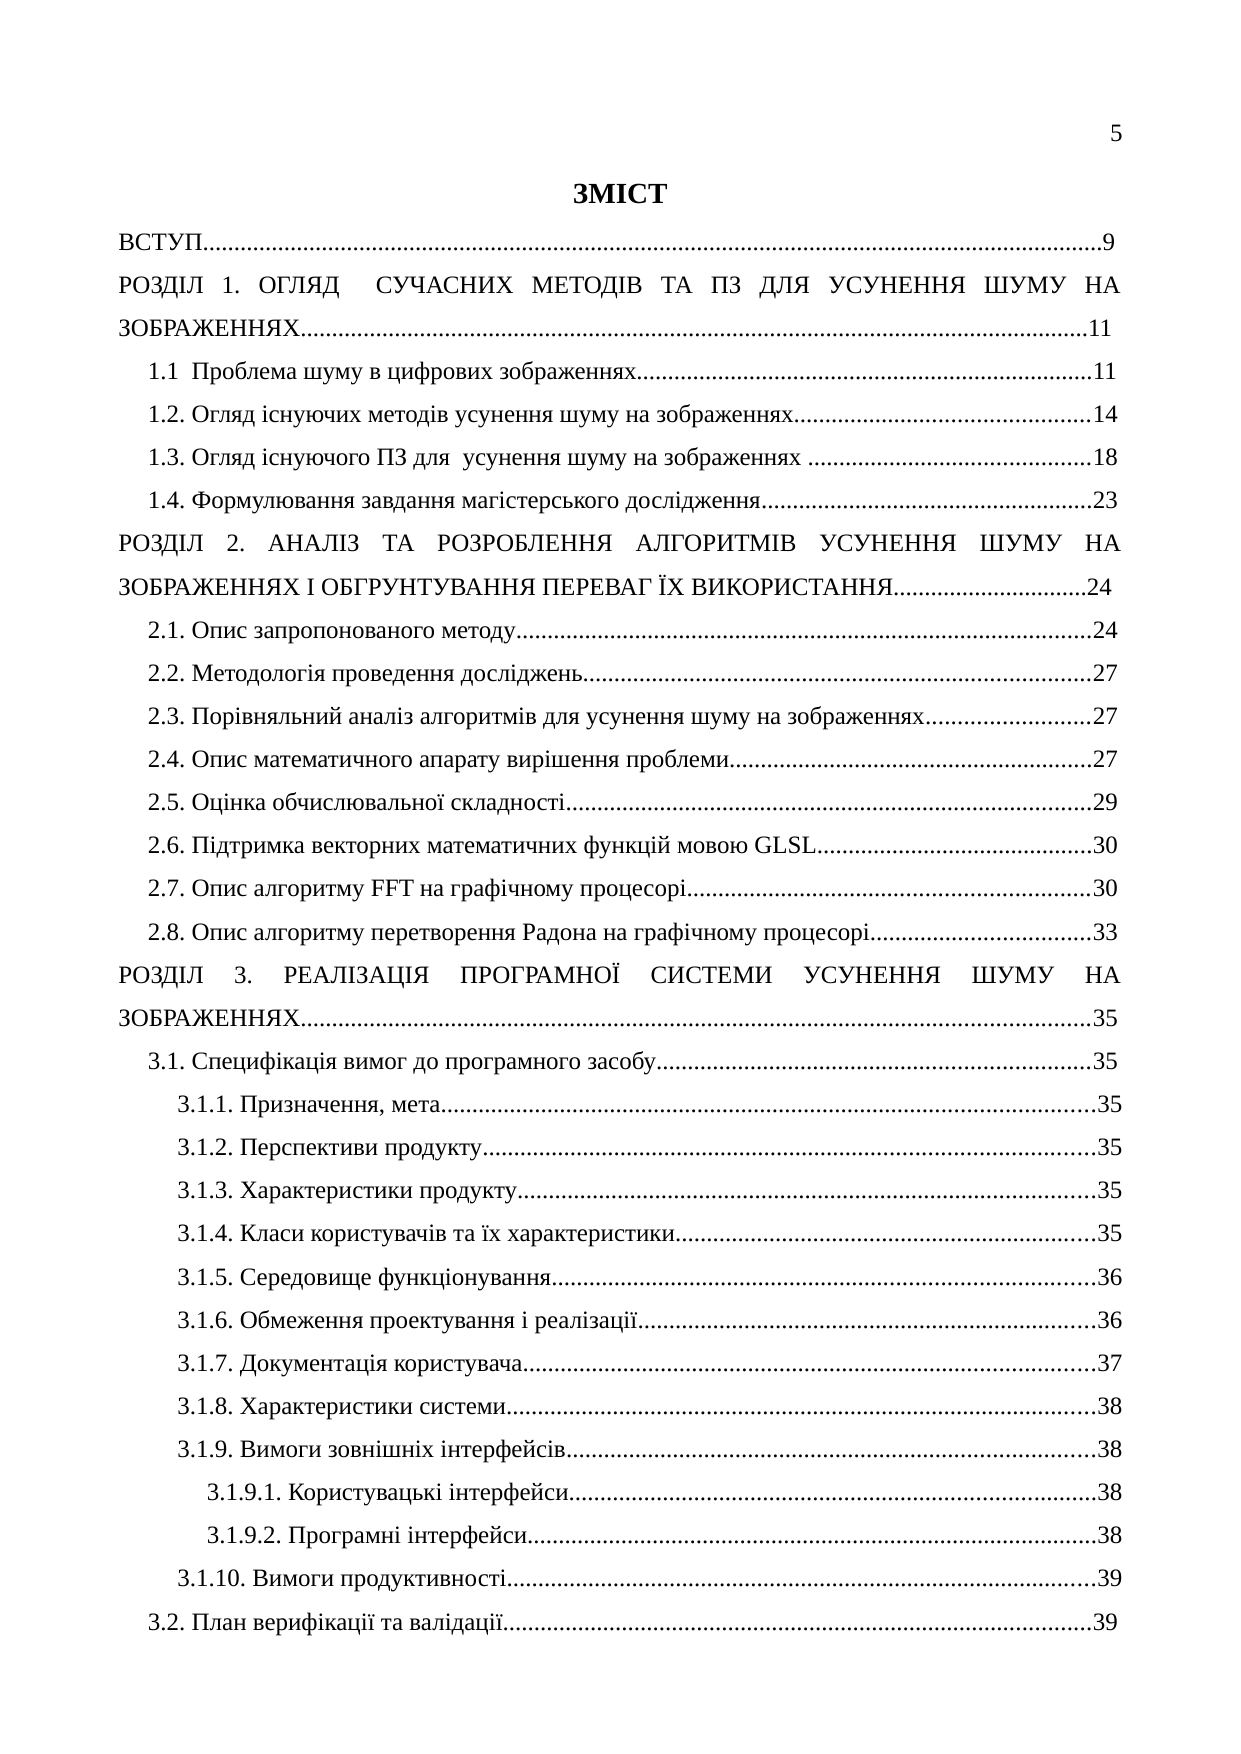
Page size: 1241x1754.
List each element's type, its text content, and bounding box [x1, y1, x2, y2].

text РОЗДІЛ 2. АНАЛІЗ ТА РОЗРОБЛЕННЯ АЛГОРИТМІВ УСУНЕННЯ ШУМУ НА ЗОБРАЖЕННЯХ І ОБГРУНТУВАННЯ ПЕРЕВАГ ЇХ ВИКОРИСТАННЯ...............................24 [118, 528, 1122, 600]
text РОЗДІЛ 3. РЕАЛІЗАЦІЯ ПРОГРАМНОЇ СИСТЕМИ УСУНЕННЯ ШУМУ НА ЗОБРАЖЕННЯХ 35 [118, 960, 1122, 1032]
text 2.5. Оцінка обчислювальної складності 29 [148, 787, 1122, 816]
text 2.7. Опис алгоритму FFT на графічному процесорі 30 [148, 873, 1122, 902]
text 3.1.4. Класи користувачів та їх характеристики 35 [177, 1218, 1122, 1247]
text 3.1.9.2. Програмні інтерфейси 38 [207, 1520, 1122, 1549]
text РОЗДІЛ 1. ОГЛЯД СУЧАСНИХ МЕТОДІВ ТА ПЗ ДЛЯ УСУНЕННЯ ШУМУ НА ЗОБРАЖЕННЯХ..............................................................................................................................11 [118, 270, 1122, 342]
text 3.1.9. Вимоги зовнішніх інтерфейсів 38 [177, 1434, 1122, 1463]
text 1.4. Формулювання завдання магістерського дослідження 23 [148, 485, 1122, 514]
text 1.3. Огляд існуючого ПЗ для усунення шуму на зображеннях 18 [148, 442, 1122, 471]
text 3.1.8. Характеристики системи 38 [177, 1391, 1122, 1420]
text 1.1 Проблема шуму в цифрових зображеннях 11 [148, 356, 1122, 385]
text 3.2. План верифікації та валідації 39 [148, 1607, 1122, 1635]
text 1.2. Огляд існуючих методів усунення шуму на зображеннях 14 [148, 399, 1122, 428]
text 3.1.10. Вимоги продуктивності 39 [177, 1563, 1122, 1592]
text 2.3. Порівняльний аналіз алгоритмів для усунення шуму на зображеннях 27 [148, 701, 1122, 730]
text 3.1.1. Призначення, мета 35 [177, 1089, 1122, 1118]
text 2.8. Опис алгоритму перетворення Радона на графічному процесорі 33 [148, 917, 1122, 945]
subtitle ЗМІСТ [118, 176, 1122, 210]
text 3.1.9.1. Користувацькі інтерфейси 38 [207, 1477, 1122, 1506]
text 3.1.7. Документація користувача 37 [177, 1348, 1122, 1377]
text 3.1.5. Середовище функціонування 36 [177, 1262, 1122, 1290]
text 3.1. Специфікація вимог до програмного засобу 35 [148, 1046, 1122, 1075]
text 2.2. Методологія проведення досліджень 27 [148, 658, 1122, 687]
text 2.1. Опис запропонованого методу 24 [148, 615, 1122, 643]
text 2.6. Підтримка векторних математичних функцій мовою GLSL 30 [148, 830, 1122, 859]
text 3.1.3. Характеристики продукту 35 [177, 1175, 1122, 1204]
text ВСТУП................................................................................................................................................9 [118, 227, 1122, 255]
text 2.4. Опис математичного апарату вирішення проблеми 27 [148, 744, 1122, 773]
text 3.1.2. Перспективи продукту 35 [177, 1132, 1122, 1161]
text 3.1.6. Обмеження проектування і реалізації 36 [177, 1305, 1122, 1333]
